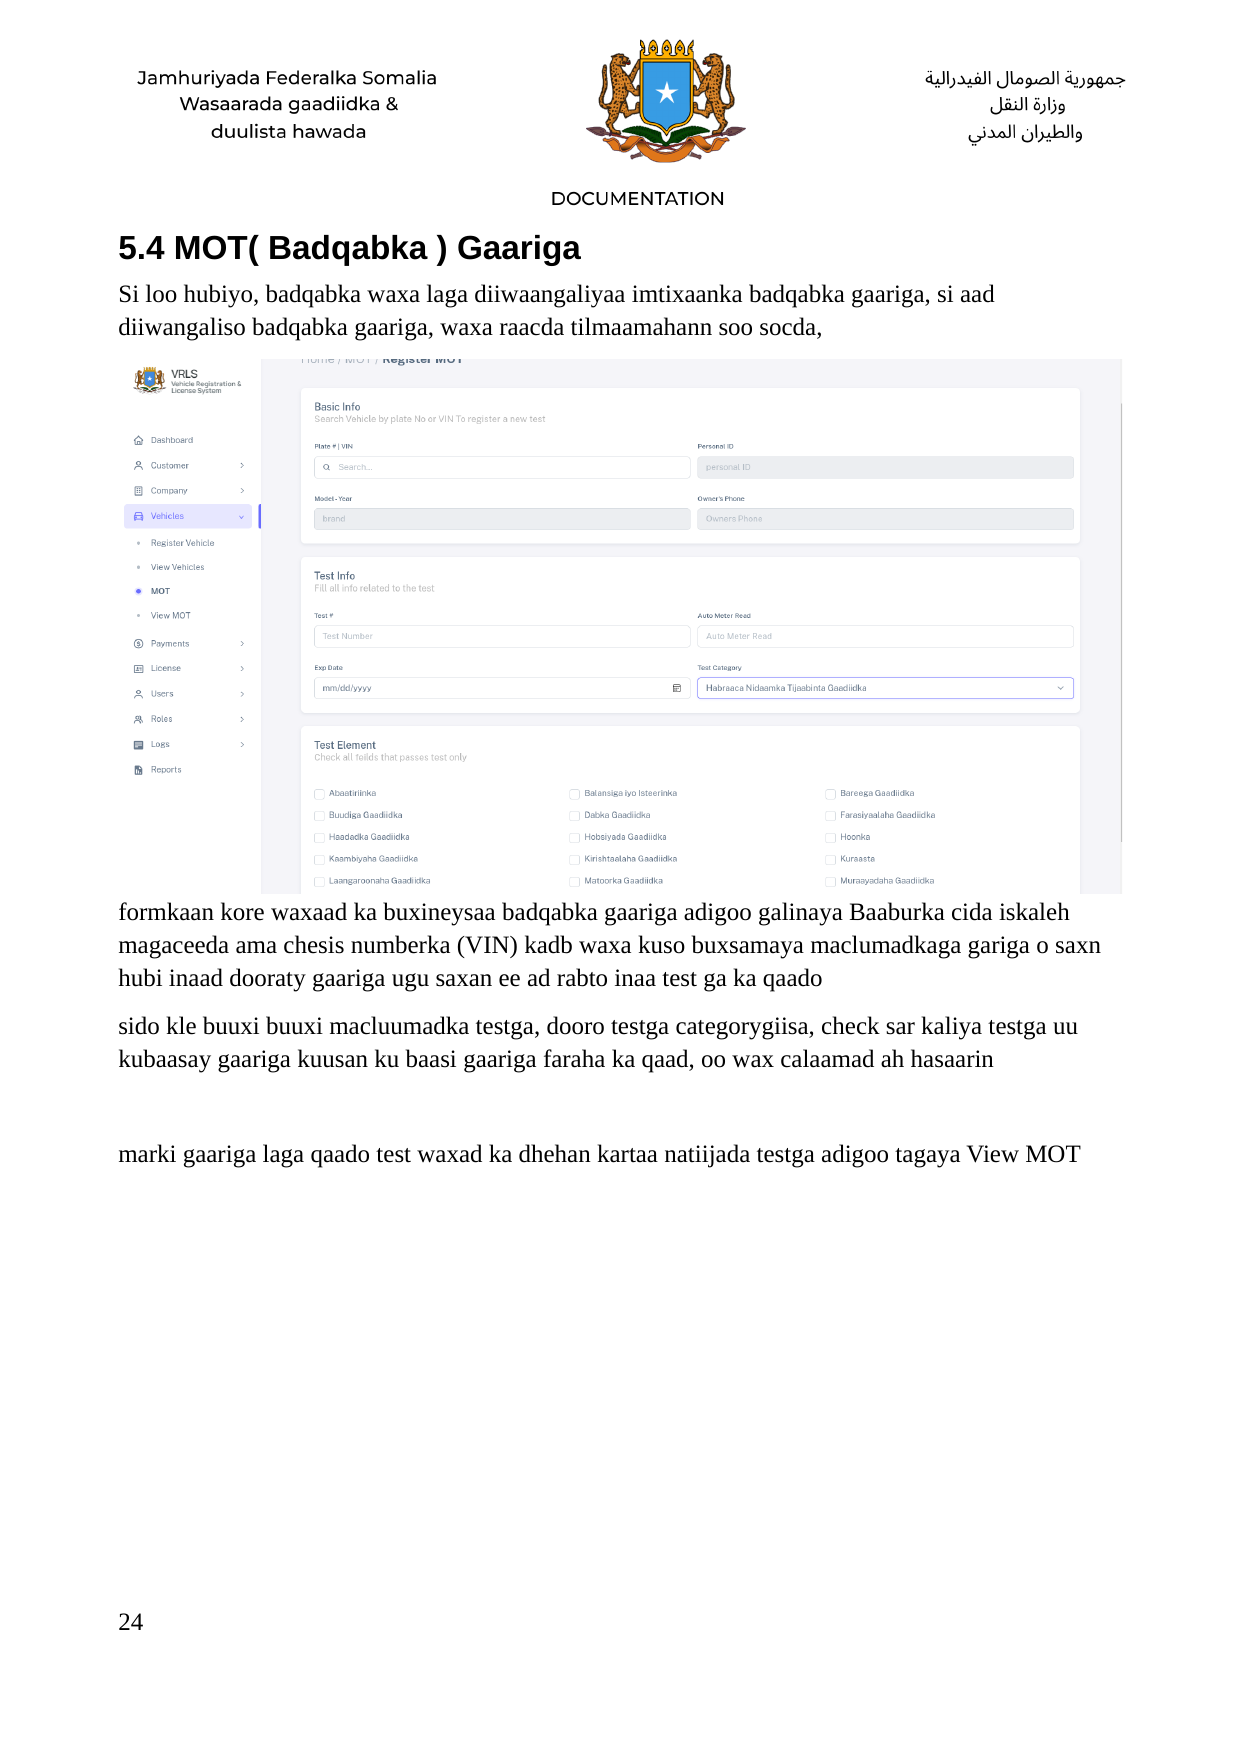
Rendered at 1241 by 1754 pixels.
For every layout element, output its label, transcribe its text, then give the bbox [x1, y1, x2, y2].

subtitle 5.4 MOT( Badqabka ) Gaariga [118, 228, 1122, 266]
text Si loo hubiyo, badqabka waxa laga diiwaangaliyaa imtixaanka badqabka gaariga, si aad diiwangaliso badqabka gaariga, waxa raacda tilmaamahann soo socda, [118, 279, 1122, 340]
picture [118, 19, 1157, 228]
text marki gaariga laga qaado test waxad ka dhehan kartaa natiijada testga adigoo tagaya View MOT [118, 1139, 1122, 1168]
text formkaan kore waxaad ka buxineysaa badqabka gaariga adigoo galinaya Baaburka cida iskaleh magaceeda ama chesis numberka (VIN) kadb waxa kuso buxsamaya maclumadkaga gariga o saxn hubi inaad dooraty gaariga ugu saxan ee ad rabto inaa test ga ka qaado [118, 894, 1122, 992]
picture [118, 359, 1123, 894]
text sido kle buuxi buuxi macluumadka testga, dooro testga categorygiisa, check sar kaliya testga uu kubaasay gaariga kuusan ku baasi gaariga faraha ka qaad, oo wax calaamad ah hasaarin [118, 1011, 1122, 1073]
